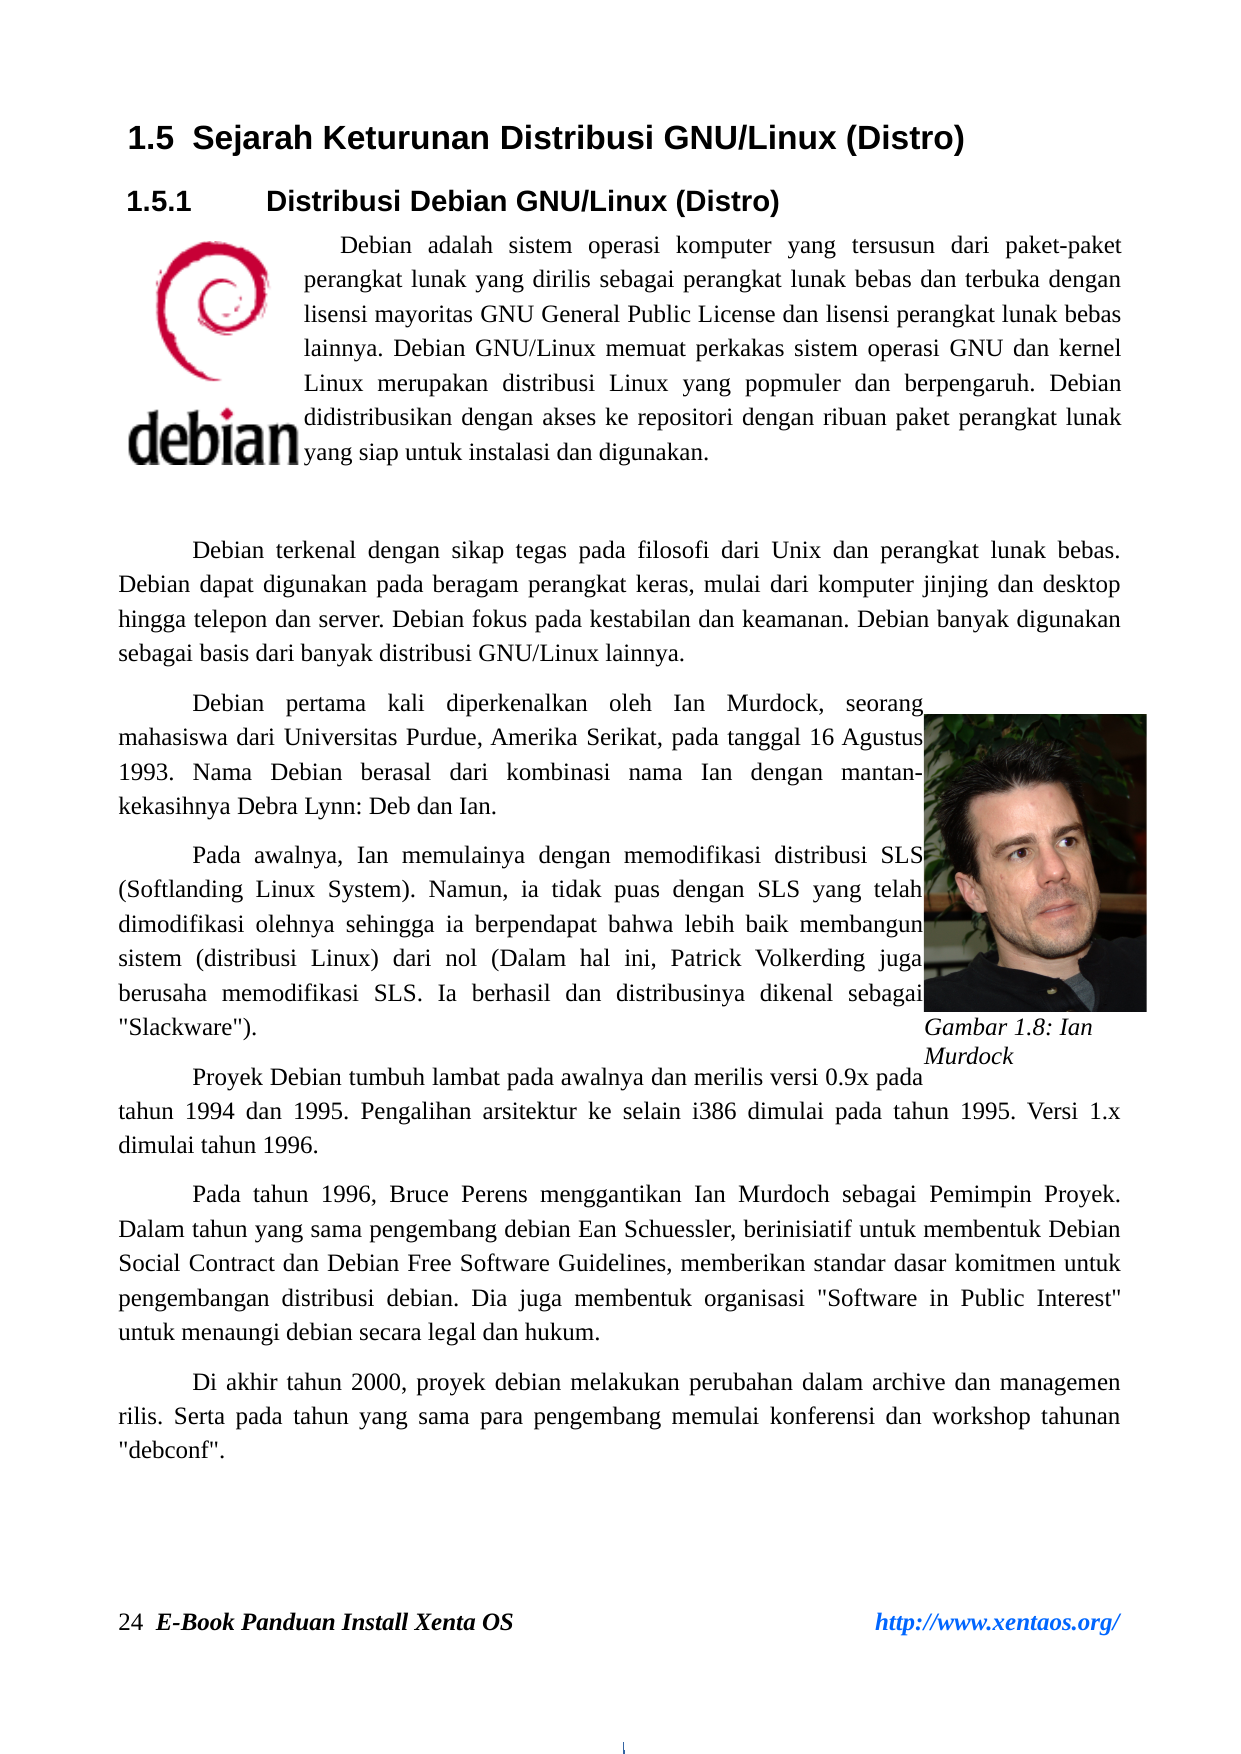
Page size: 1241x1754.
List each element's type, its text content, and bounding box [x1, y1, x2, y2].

text Debian pertama kali diperkenalkan oleh Ian Murdock, seorang mahasiswa dari Universitas Purdue, Amerika Serikat, pada tanggal 16 Agustus 1993. Nama Debian berasal dari kombinasi nama Ian dengan mantan-kekasihnya Debra Lynn: Deb dan Ian. [118, 688, 1147, 820]
text Gambar 1.8: Ian Murdock [924, 714, 1147, 1069]
text Debian adalah sistem operasi komputer yang tersusun dari paket-paket perangkat lunak yang dirilis sebagai perangkat lunak bebas dan terbuka dengan lisensi mayoritas GNU General Public License dan lisensi perangkat lunak bebas lainnya. Debian GNU/Linux memuat perkakas sistem operasi GNU dan kernel Linux merupakan distribusi Linux yang popmuler dan berpengaruh. Debian didistribusikan dengan akses ke repositori dengan ribuan paket perangkat lunak yang siap untuk instalasi dan digunakan. [118, 230, 1122, 466]
picture [961, 714, 1053, 1012]
text Pada awalnya, Ian memulainya dengan memodifikasi distribusi SLS (Softlanding Linux System). Namun, ia tidak puas dengan SLS yang telah dimodifikasi olehnya sehingga ia berpendapat bahwa lebih baik membangun sistem (distribusi Linux) dari nol (Dalam hal ini, Patrick Volkerding juga berusaha memodifikasi SLS. Ia berhasil dan distribusinya dikenal sebagai "Slackware"). [118, 840, 924, 1041]
picture [122, 241, 304, 465]
text Debian terkenal dengan sikap tegas pada filosofi dari Unix dan perangkat lunak bebas. Debian dapat digunakan pada beragam perangkat keras, mulai dari komputer jinjing dan desktop hingga telepon dan server. Debian fokus pada kestabilan dan keamanan. Debian banyak digunakan sebagai basis dari banyak distribusi GNU/Linux lainnya. [118, 535, 1122, 667]
text Proyek Debian tumbuh lambat pada awalnya dan merilis versi 0.9x pada tahun 1994 dan 1995. Pengalihan arsitektur ke selain i386 dimulai pada tahun 1995. Versi 1.x dimulai tahun 1996. [118, 1062, 1122, 1159]
subtitle Distribusi Debian GNU/Linux (Distro) [118, 184, 1122, 218]
subtitle Sejarah Keturunan Distribusi GNU/Linux (Distro) [118, 118, 1122, 157]
text Di akhir tahun 2000, proyek debian melakukan perubahan dalam archive dan managemen rilis. Serta pada tahun yang sama para pengembang memulai konferensi dan workshop tahunan "debconf". [118, 1367, 1122, 1464]
text Pada tahun 1996, Bruce Perens menggantikan Ian Murdoch sebagai Pemimpin Proyek. Dalam tahun yang sama pengembang debian Ean Schuessler, berinisiatif untuk membentuk Debian Social Contract dan Debian Free Software Guidelines, memberikan standar dasar komitmen untuk pengembangan distribusi debian. Dia juga membentuk organisasi "Software in Public Interest" untuk menaungi debian secara legal dan hukum. [118, 1179, 1122, 1346]
